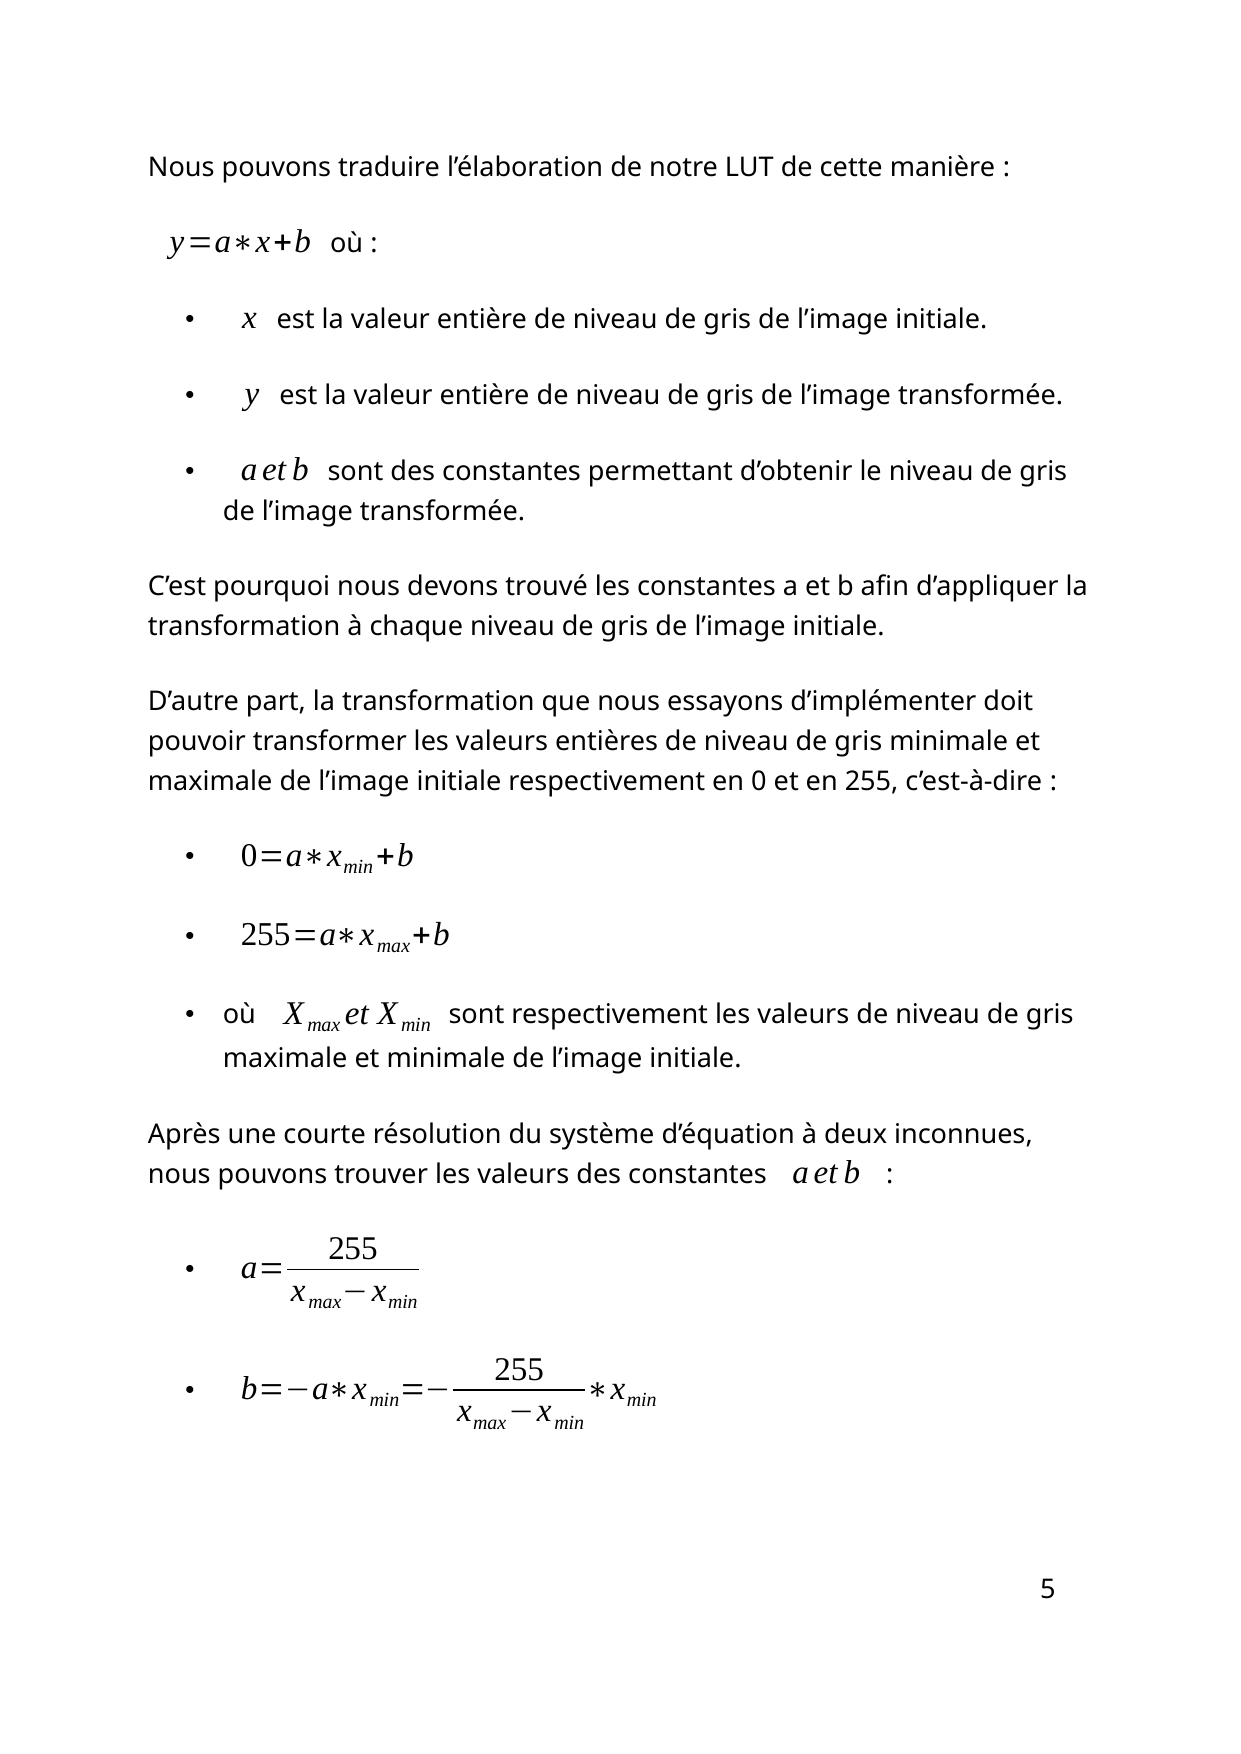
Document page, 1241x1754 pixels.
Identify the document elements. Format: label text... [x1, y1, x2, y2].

text C’est pourquoi nous devons trouvé les constantes a et b afin d’appliquer la transformation à chaque niveau de gris de l’image initiale. [148, 566, 1093, 643]
list est la valeur entière de niveau de gris de l’image initiale. [185, 299, 1093, 336]
list est la valeur entière de niveau de gris de l’image transformée. [185, 375, 1093, 412]
text où : [148, 223, 1093, 260]
list sont des constantes permettant d’obtenir le niveau de gris de l’image transformée. [185, 451, 1093, 528]
text Après une courte résolution du système d’équation à deux inconnues, nous pouvons trouver les valeurs des constantes : [148, 1114, 1093, 1192]
list où sont respectivement les valeurs de niveau de gris maximale et minimale de l’image initiale. [185, 994, 1093, 1076]
text D’autre part, la transformation que nous essayons d’implémenter doit pouvoir transformer les valeurs entières de niveau de gris minimale et maximale de l’image initiale respectivement en 0 et en 255, c’est-à-dire : [148, 681, 1093, 798]
text Nous pouvons traduire l’élaboration de notre LUT de cette manière : [148, 148, 1093, 184]
